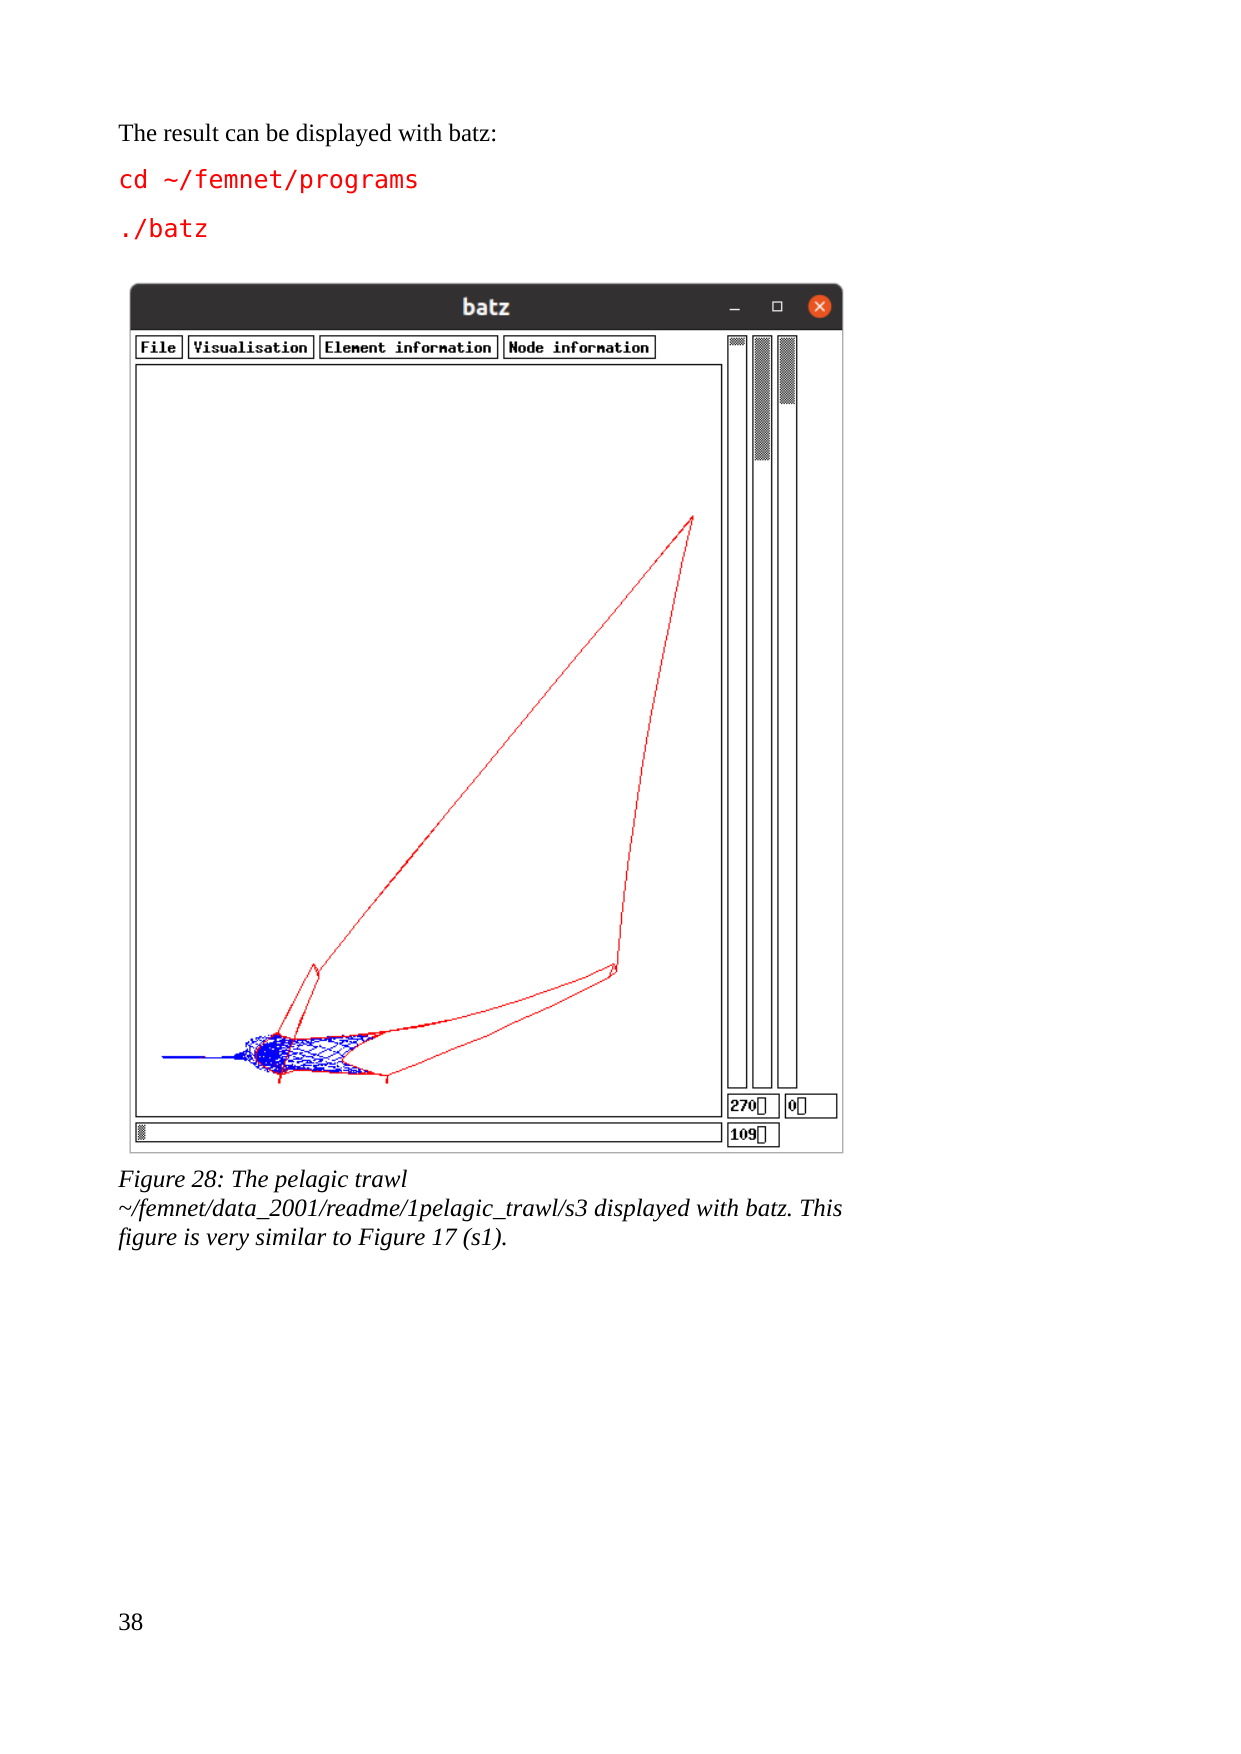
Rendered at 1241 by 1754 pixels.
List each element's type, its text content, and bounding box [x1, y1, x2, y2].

picture [118, 274, 855, 1165]
text cd ~/femnet/programs [118, 166, 1122, 195]
text ./batz [118, 214, 1122, 243]
text Figure 28: The pelagic trawl ~/femnet/data_2001/readme/1pelagic_trawl/s3 displayed with batz. This figure is very similar to Figure 17 (s1). [118, 1165, 854, 1251]
text The result can be displayed with batz: [118, 118, 1122, 147]
